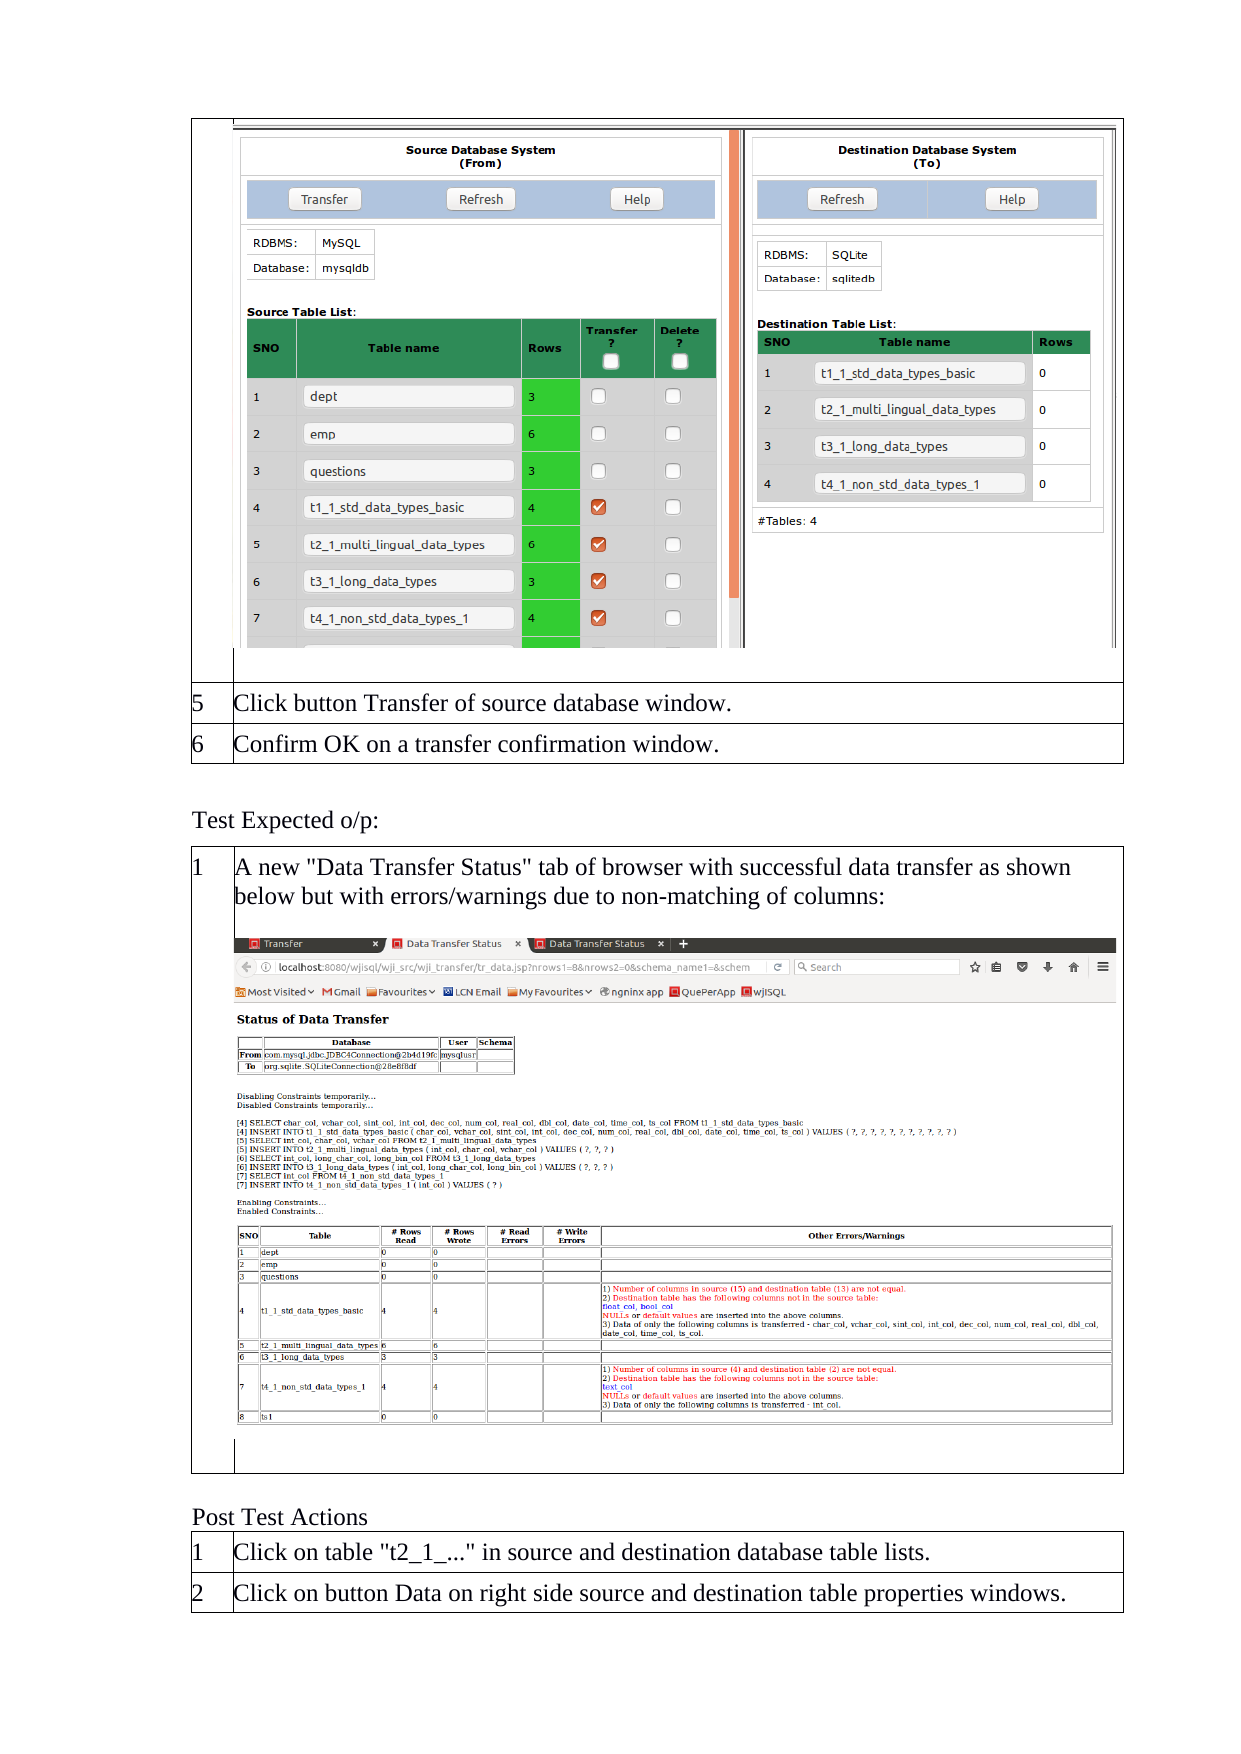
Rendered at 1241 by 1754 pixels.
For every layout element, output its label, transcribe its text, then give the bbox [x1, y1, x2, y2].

text Post Test Actions [118, 1502, 1122, 1531]
table_cell Confirm OK on a transfer confirmation window. [234, 724, 1123, 763]
table_header 1 [192, 1532, 233, 1572]
table_cell 6 [192, 724, 233, 763]
table_cell Click button Transfer of source database window. [234, 683, 1123, 722]
table_cell [192, 119, 233, 682]
table_cell [234, 119, 1123, 682]
text Test Expected o/p: [118, 805, 1122, 834]
table_header A new "Data Transfer Status" tab of browser with successful data transfer as shown below but with errors/warnings due to non-matching of columns: [235, 847, 1123, 1473]
picture [232, 124, 1117, 648]
table_cell Click on button Data on right side source and destination table properties windows. [234, 1573, 1123, 1612]
table_cell 2 [192, 1573, 233, 1612]
table_header Click on table "t2_1_..." in source and destination database table lists. [234, 1532, 1123, 1572]
picture [233, 938, 1117, 1439]
table_cell 5 [192, 683, 233, 722]
table_header 1 [192, 847, 234, 1473]
